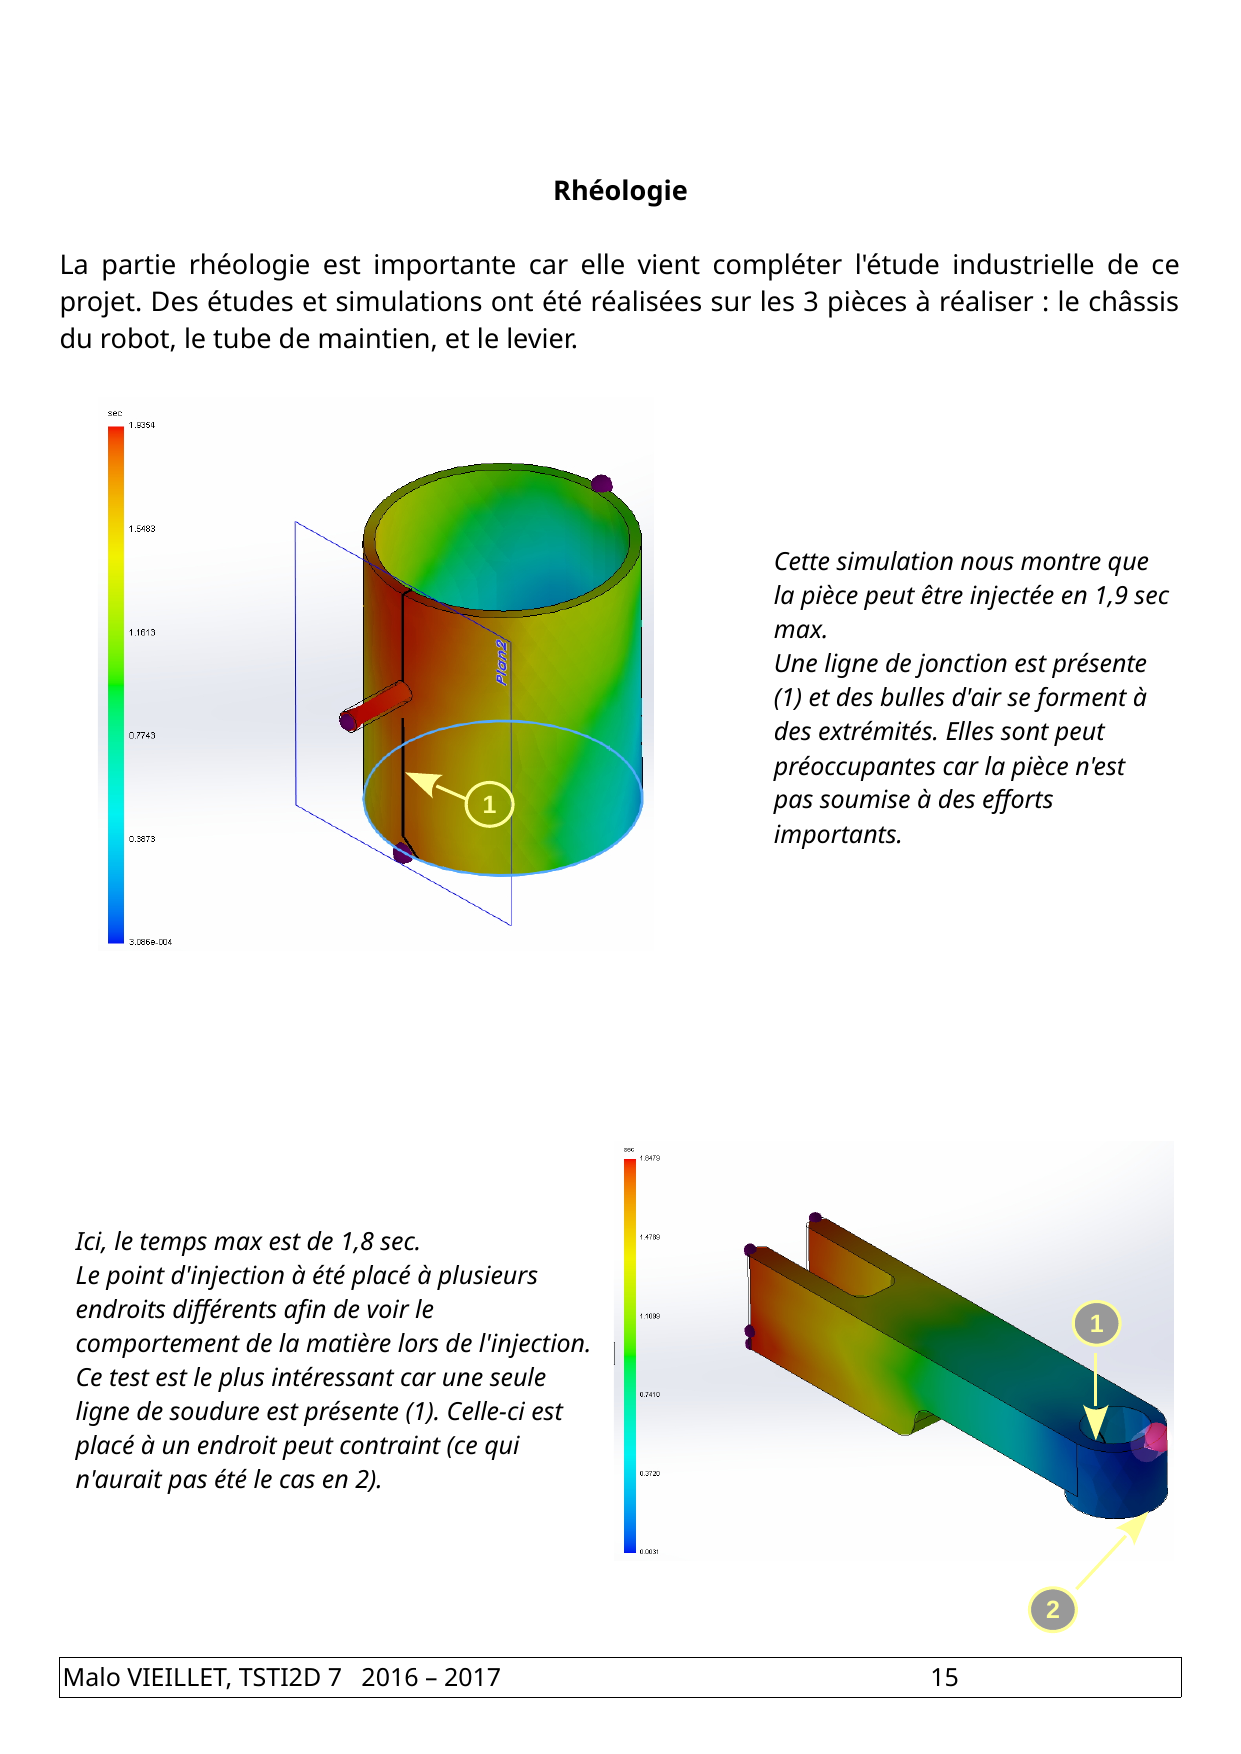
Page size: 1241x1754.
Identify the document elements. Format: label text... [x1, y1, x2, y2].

picture [97, 397, 654, 951]
text Rhéologie [59, 172, 1181, 208]
picture [613, 1141, 1174, 1561]
text La partie rhéologie est importante car elle vient compléter l'étude industrielle de ce projet. Des études et simulations ont été réalisées sur les 3 pièces à réaliser : le châssis du robot, le tube de maintien, et le levier. [59, 245, 1181, 356]
